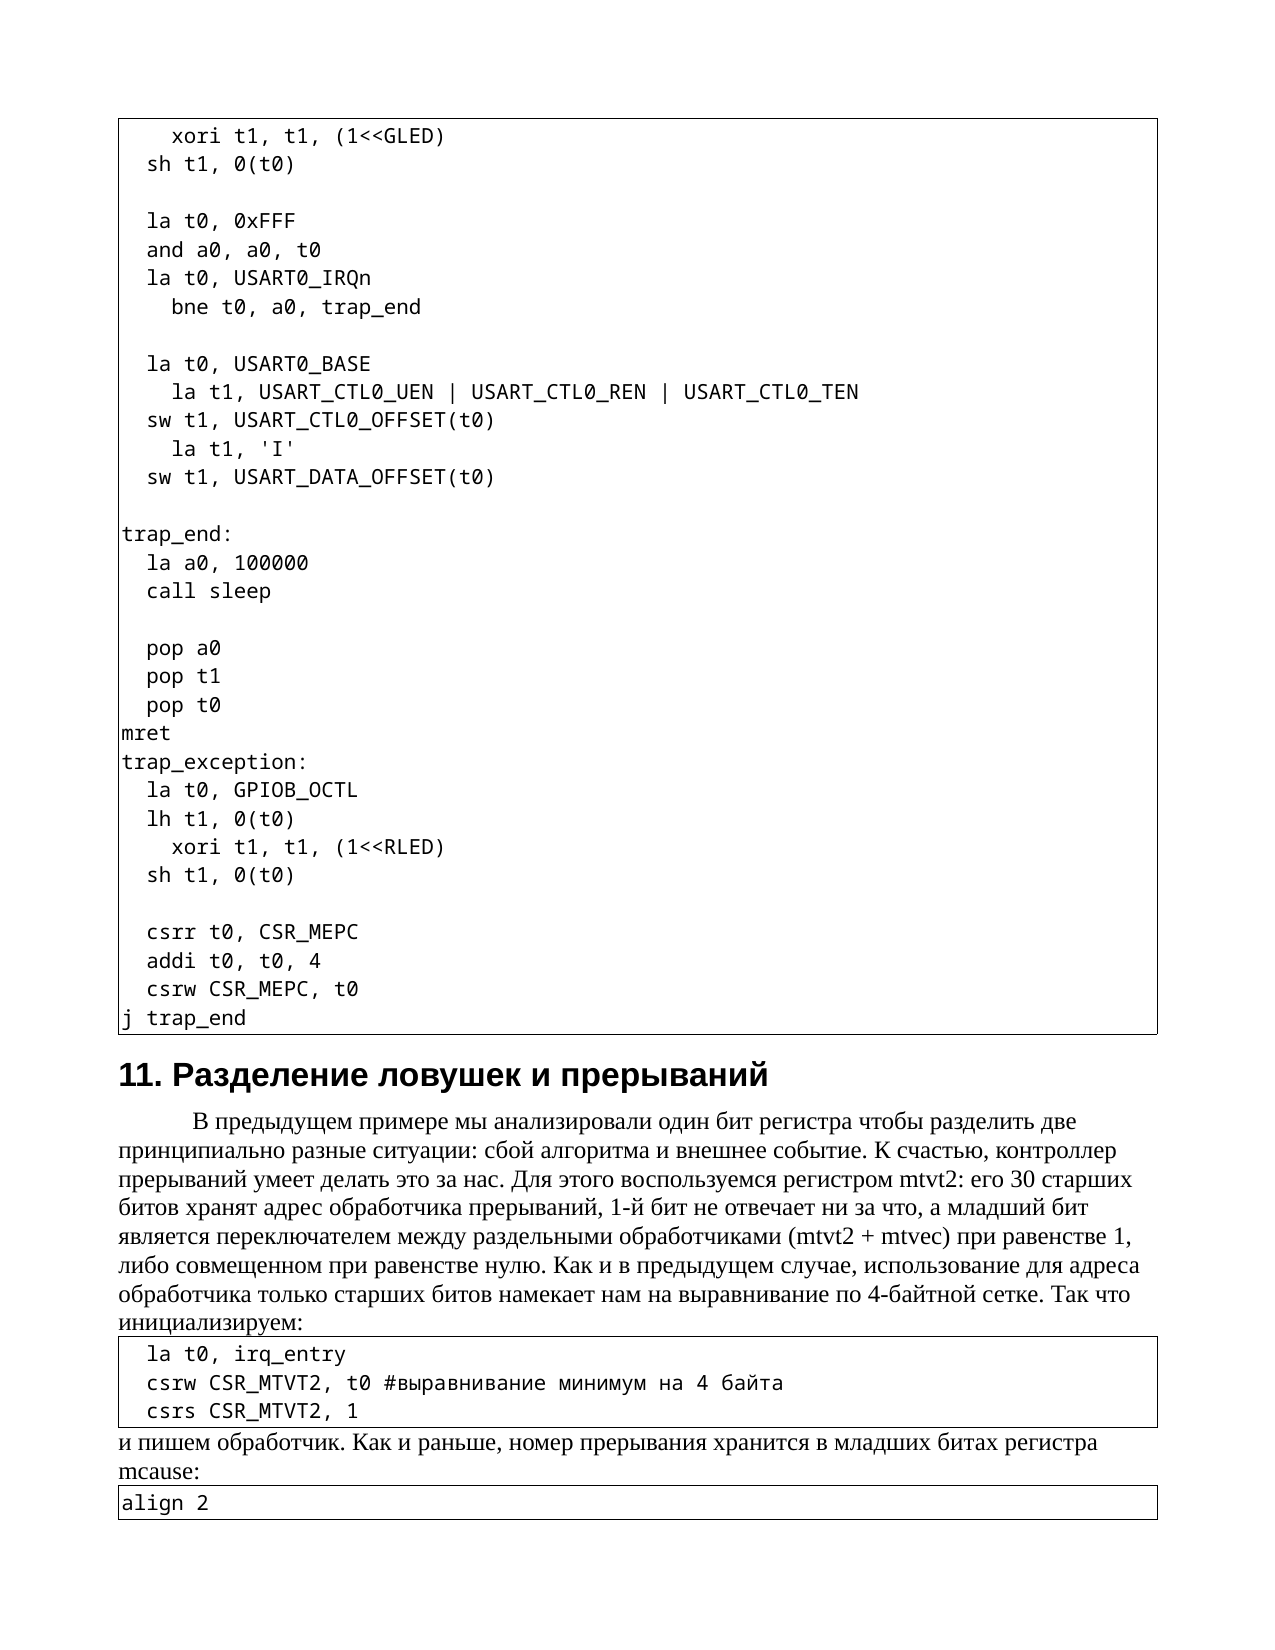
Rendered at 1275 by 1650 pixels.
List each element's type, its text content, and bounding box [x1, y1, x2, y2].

text call sleep [119, 573, 1157, 604]
text align 2 [119, 1486, 1157, 1519]
text j trap_end [119, 1000, 1157, 1034]
text sw t1, USART_CTL0_OFFSET(t0) [119, 402, 1157, 431]
text csrw CSR_MTVT2, t0 #выравнивание минимум на 4 байта [119, 1364, 1157, 1393]
text trap_end: [119, 516, 1157, 545]
text csrw CSR_MEPC, t0 [119, 971, 1157, 1000]
text pop t0 [119, 687, 1157, 715]
text sh t1, 0(t0) [119, 147, 1157, 178]
subtitle 11. Разделение ловушек и прерываний [118, 1055, 1157, 1094]
text sh t1, 0(t0) [119, 857, 1157, 889]
text pop a0 [119, 630, 1157, 658]
text la a0, 100000 [119, 545, 1157, 573]
text la t1, 'I' [119, 431, 1157, 459]
text trap_exception: [119, 744, 1157, 772]
text addi t0, t0, 4 [119, 943, 1157, 971]
text xori t1, t1, (1<<GLED) [119, 119, 1157, 147]
text la t0, 0xFFF [119, 203, 1157, 232]
text la t0, USART0_IRQn [119, 260, 1157, 289]
text sw t1, USART_DATA_OFFSET(t0) [119, 459, 1157, 491]
text csrr t0, CSR_MEPC [119, 914, 1157, 943]
text pop t1 [119, 658, 1157, 687]
text csrs CSR_MTVT2, 1 [119, 1393, 1157, 1427]
text и пишем обработчик. Как и раньше, номер прерывания хранится в младших битах регистра mcause: [118, 1428, 1157, 1485]
text bne t0, a0, trap_end [119, 289, 1157, 320]
text la t0, irq_entry [119, 1337, 1157, 1364]
text lh t1, 0(t0) [119, 801, 1157, 829]
text la t1, USART_CTL0_UEN | USART_CTL0_REN | USART_CTL0_TEN [119, 374, 1157, 402]
text and a0, a0, t0 [119, 232, 1157, 260]
text mret [119, 715, 1157, 744]
text la t0, GPIOB_OCTL [119, 772, 1157, 801]
text В предыдущем примере мы анализировали один бит регистра чтобы разделить две принципиально разные ситуации: сбой алгоритма и внешнее событие. К счастью, контроллер прерываний умеет делать это за нас. Для этого воспользуемся регистром mtvt2: его 30 старших битов хранят адрес обработчика прерываний, 1-й бит не отвечает ни за что, а младший бит является переключателем между раздельными обработчиками (mtvt2 + mtvec) при равенстве 1, либо совмещенном при равенстве нулю. Как и в предыдущем случае, использование для адреса обработчика только старших битов намекает нам на выравнивание по 4-байтной сетке. Так что инициализируем: [118, 1106, 1157, 1336]
text xori t1, t1, (1<<RLED) [119, 829, 1157, 857]
text la t0, USART0_BASE [119, 346, 1157, 374]
